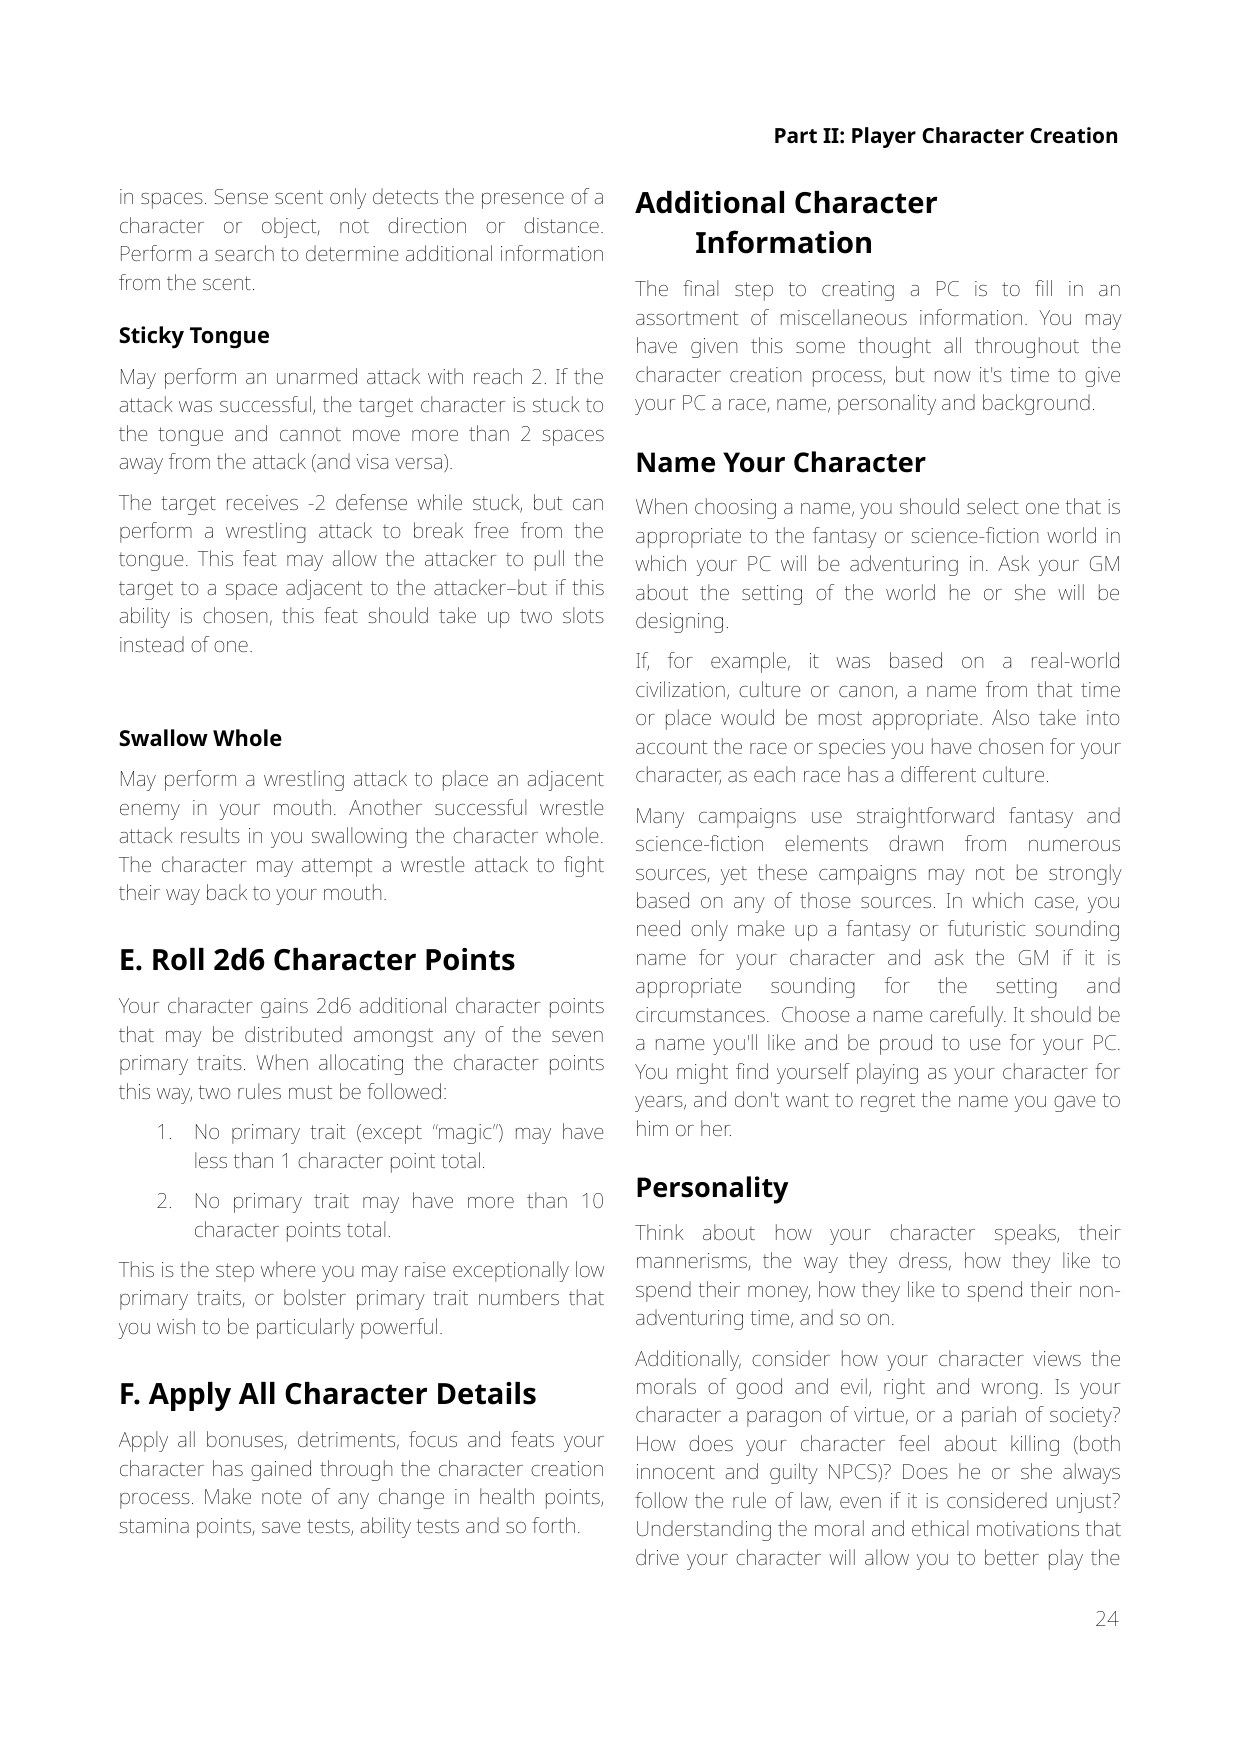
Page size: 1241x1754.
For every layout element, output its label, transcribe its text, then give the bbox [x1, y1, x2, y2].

subtitle E. Roll 2d6 Character Points [118, 939, 605, 979]
list No primary trait may have more than 10 character points total. [156, 1186, 605, 1243]
text This is the step where you may raise exceptionally low primary traits, or bolster primary trait numbers that you wish to be particularly powerful. [118, 1255, 605, 1340]
list No primary trait (except “magic”) may have less than 1 character point total. [156, 1117, 605, 1174]
text May perform a wrestling attack to place an adjacent enemy in your mouth. Another successful wrestle attack results in you swallowing the character whole. The character may attempt a wrestle attack to fight their way back to your mouth. [118, 764, 605, 907]
text in spaces. Sense scent only detects the presence of a character or object, not direction or distance. Perform a search to determine additional information from the scent. [118, 182, 605, 296]
subtitle F. Apply All Character Details [118, 1373, 605, 1413]
text The target receives -2 defense while stuck, but can perform a wrestling attack to break free from the tongue. This feat may allow the attacker to pull the target to a space adjacent to the attacker–but if this ability is chosen, this feat should take up two slots instead of one. [118, 488, 605, 658]
text Your character gains 2d6 additional character points that may be distributed amongst any of the seven primary traits. When allocating the character points this way, two rules must be followed: [118, 992, 605, 1105]
text Apply all bonuses, detriments, focus and feats your character has gained through the character creation process. Make note of any change in health points, stamina points, save tests, ability tests and so forth. [118, 1425, 605, 1539]
text Think about how your character speaks, their mannerisms, the way they dress, how they like to spend their money, how they like to spend their non-adventuring time, and so on. [635, 1218, 1122, 1332]
text Swallow Whole [118, 723, 605, 752]
text Additionally, consider how your character views the morals of good and evil, right and wrong. Is your character a paragon of virtue, or a pariah of society? How does your character feel about killing (both innocent and guilty NPCS)? Does he or she always follow the rule of law, even if it is considered unjust? Understanding the moral and ethical motivations that drive your character will allow you to better play the [635, 1344, 1122, 1571]
text The final step to creating a PC is to fill in an assortment of miscellaneous information. You may have given this some thought all throughout the character creation process, but now it's time to give your PC a race, name, personality and background. [635, 274, 1122, 417]
text When choosing a name, you should select one that is appropriate to the fantasy or science-fiction world in which your PC will be adventuring in. Ask your GM about the setting of the world he or she will be designing. [635, 492, 1122, 635]
text Many campaigns use straightforward fantasy and science-fiction elements drawn from numerous sources, yet these campaigns may not be strongly based on any of those sources. In which case, you need only make up a fantasy or futuristic sounding name for your character and ask the GM if it is appropriate sounding for the setting and circumstances. Choose a name carefully. It should be a name you'll like and be proud to use for your PC. You might find yourself playing as your character for years, and don't want to regret the name you gave to him or her. [635, 801, 1122, 1142]
text May perform an unarmed attack with reach 2. If the attack was successful, the target character is stuck to the tongue and cannot move more than 2 spaces away from the attack (and visa versa). [118, 362, 605, 476]
text Sticky Tongue [118, 320, 605, 350]
subtitle Name Your Character [635, 443, 1122, 480]
text If, for example, it was based on a real-world civilization, culture or canon, a name from that time or place would be most appropriate. Also take into account the race or species you have chosen for your character, as each race has a different culture. [635, 647, 1122, 789]
subtitle Personality [635, 1169, 1122, 1206]
subtitle Additional Character Information [635, 182, 1122, 262]
